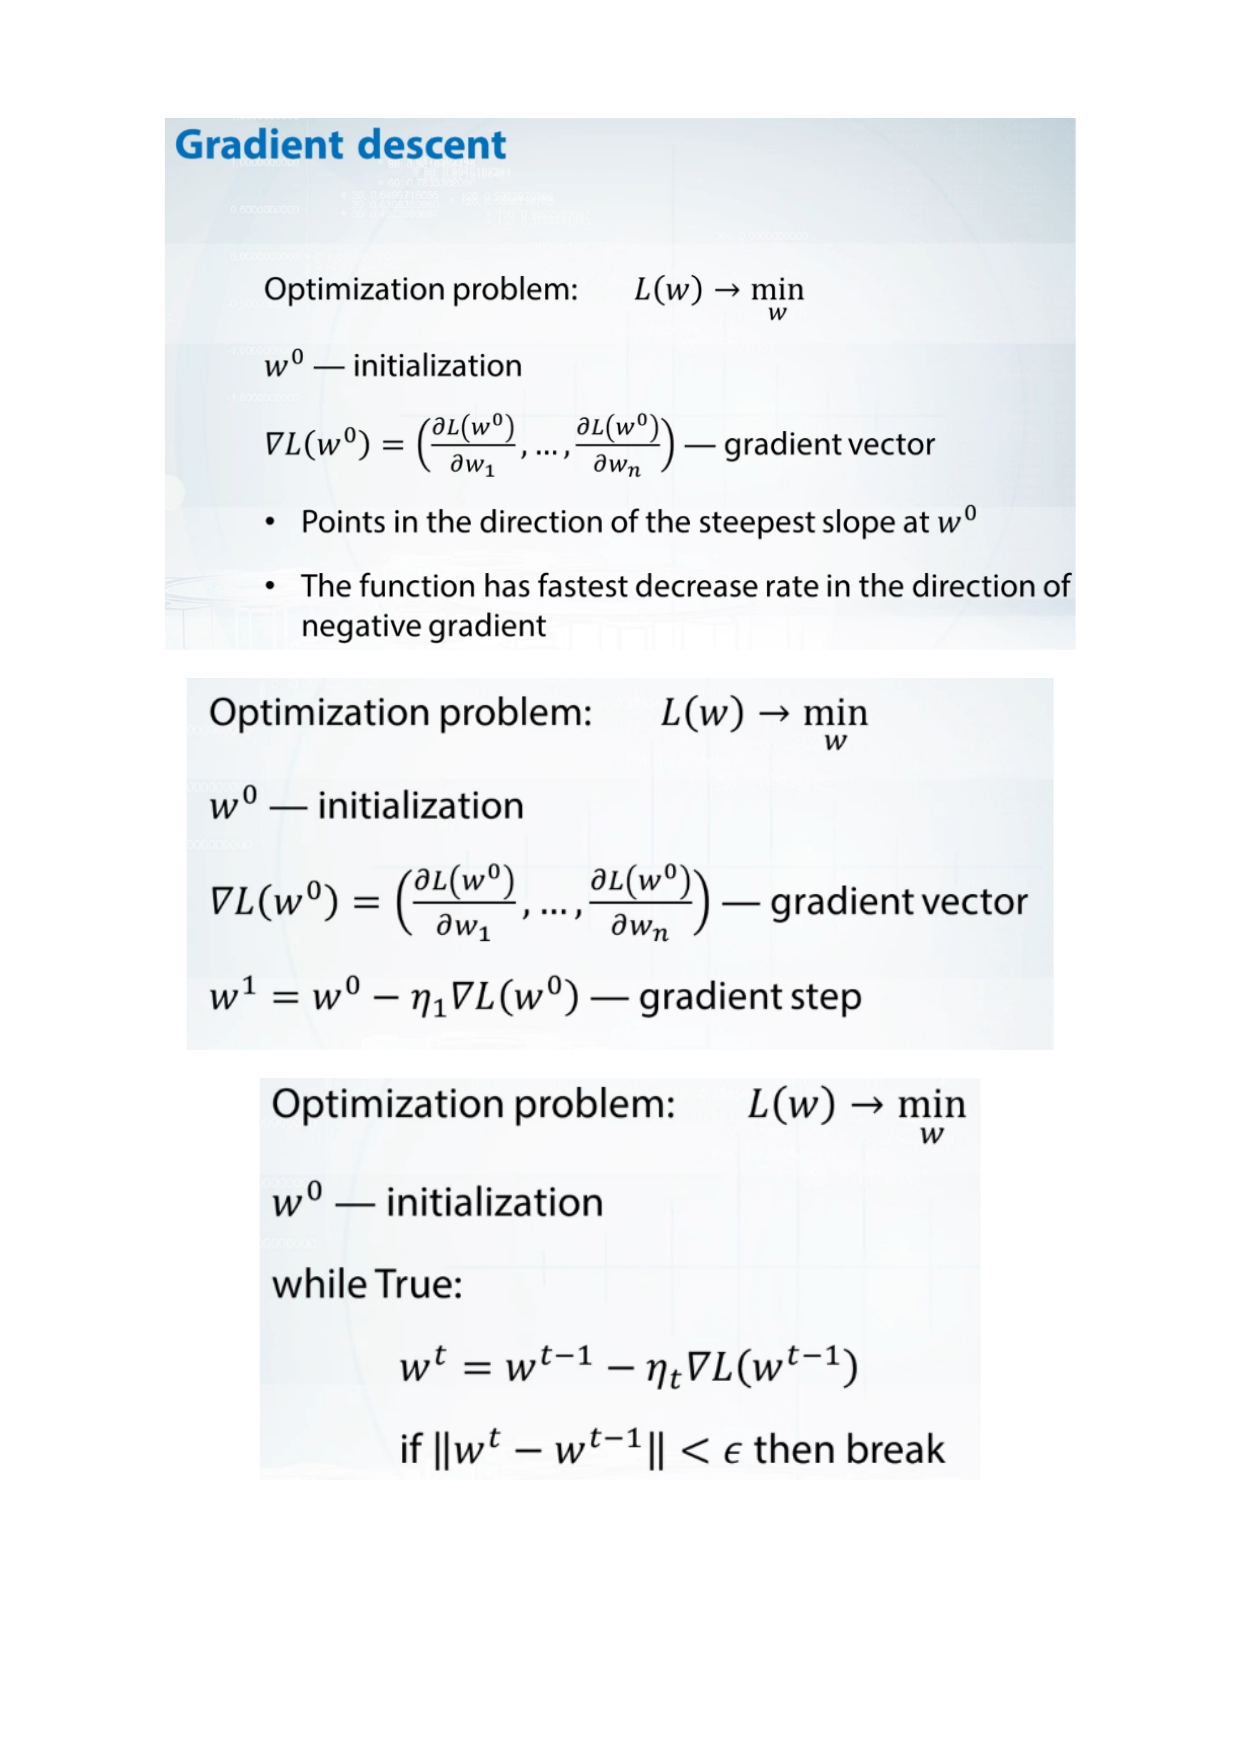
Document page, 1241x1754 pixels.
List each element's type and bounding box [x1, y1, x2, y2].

picture [164, 118, 1076, 650]
picture [186, 678, 1054, 1050]
picture [259, 1078, 981, 1480]
